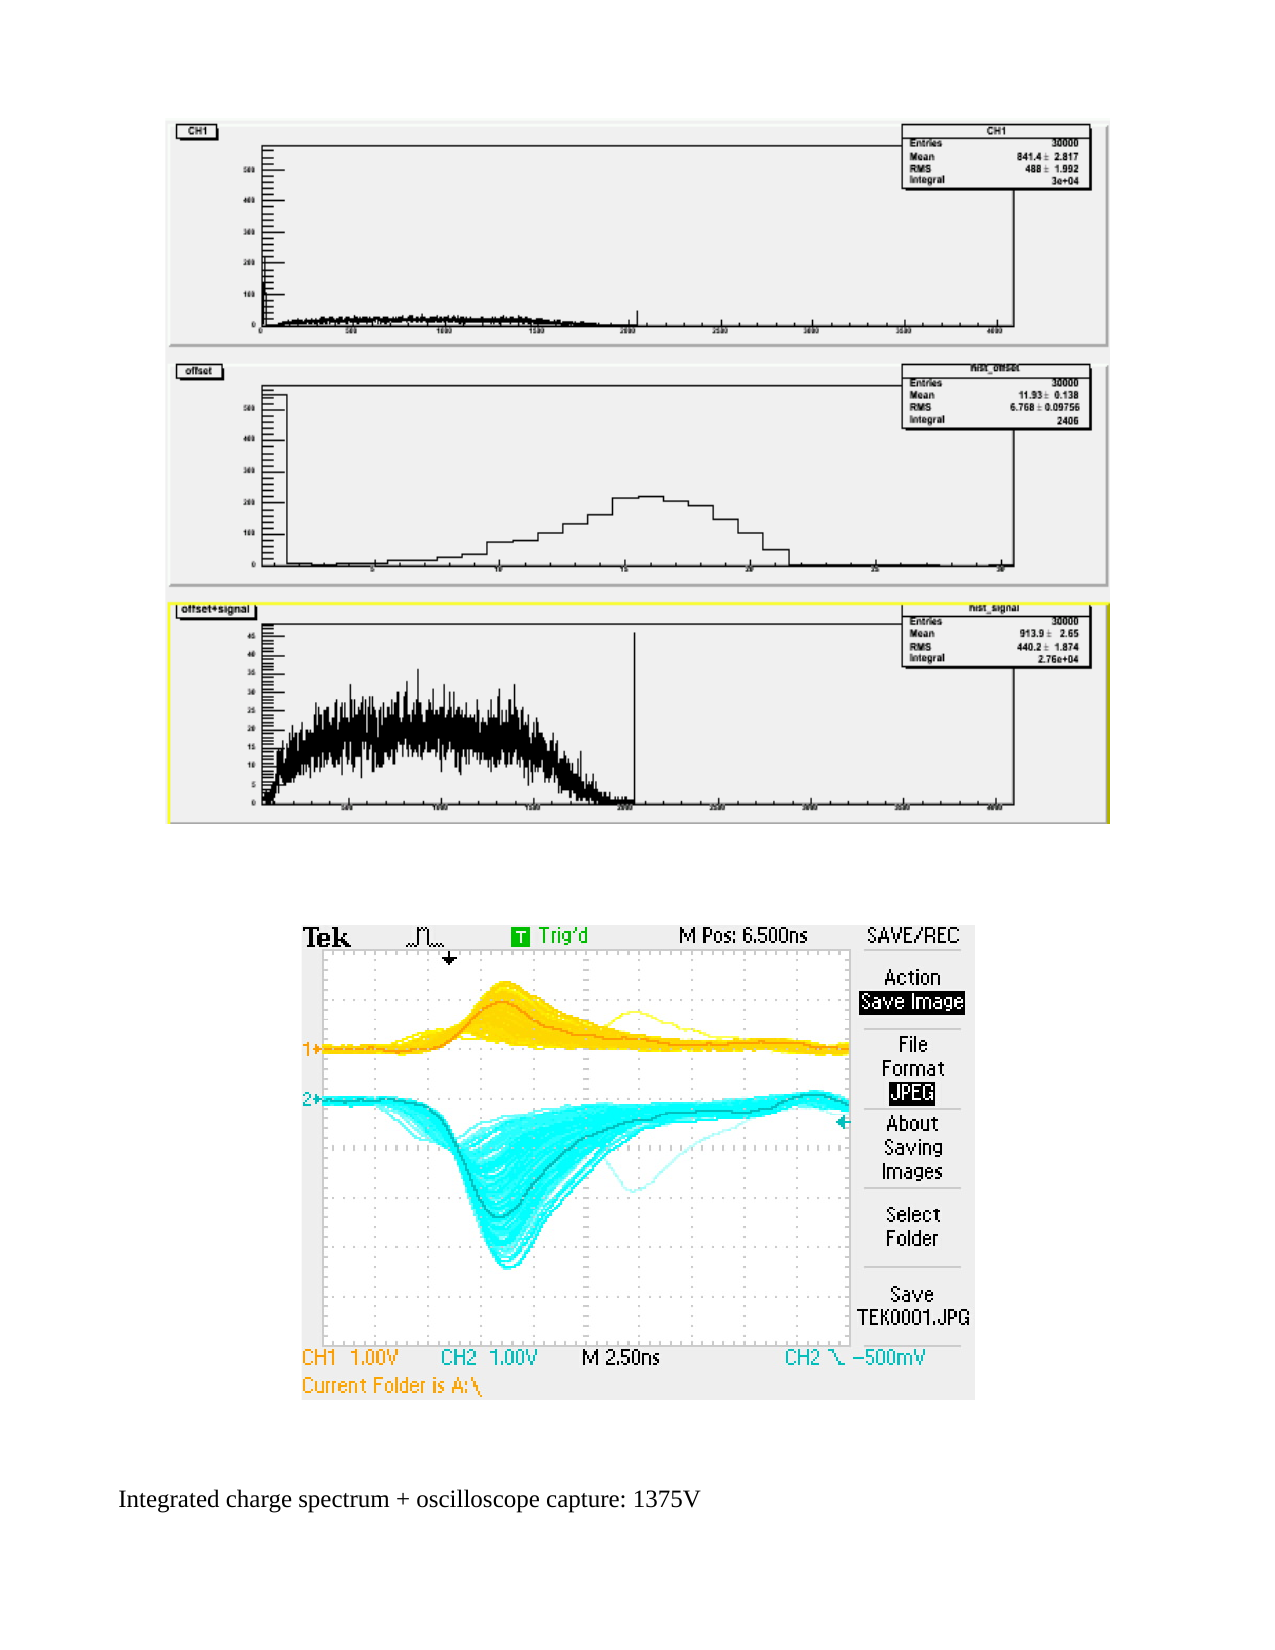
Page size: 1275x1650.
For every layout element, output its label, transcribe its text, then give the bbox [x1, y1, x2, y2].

picture [301, 925, 975, 1400]
text Integrated charge spectrum + oscilloscope capture: 1375V [118, 1484, 1157, 1513]
picture [165, 118, 1110, 824]
